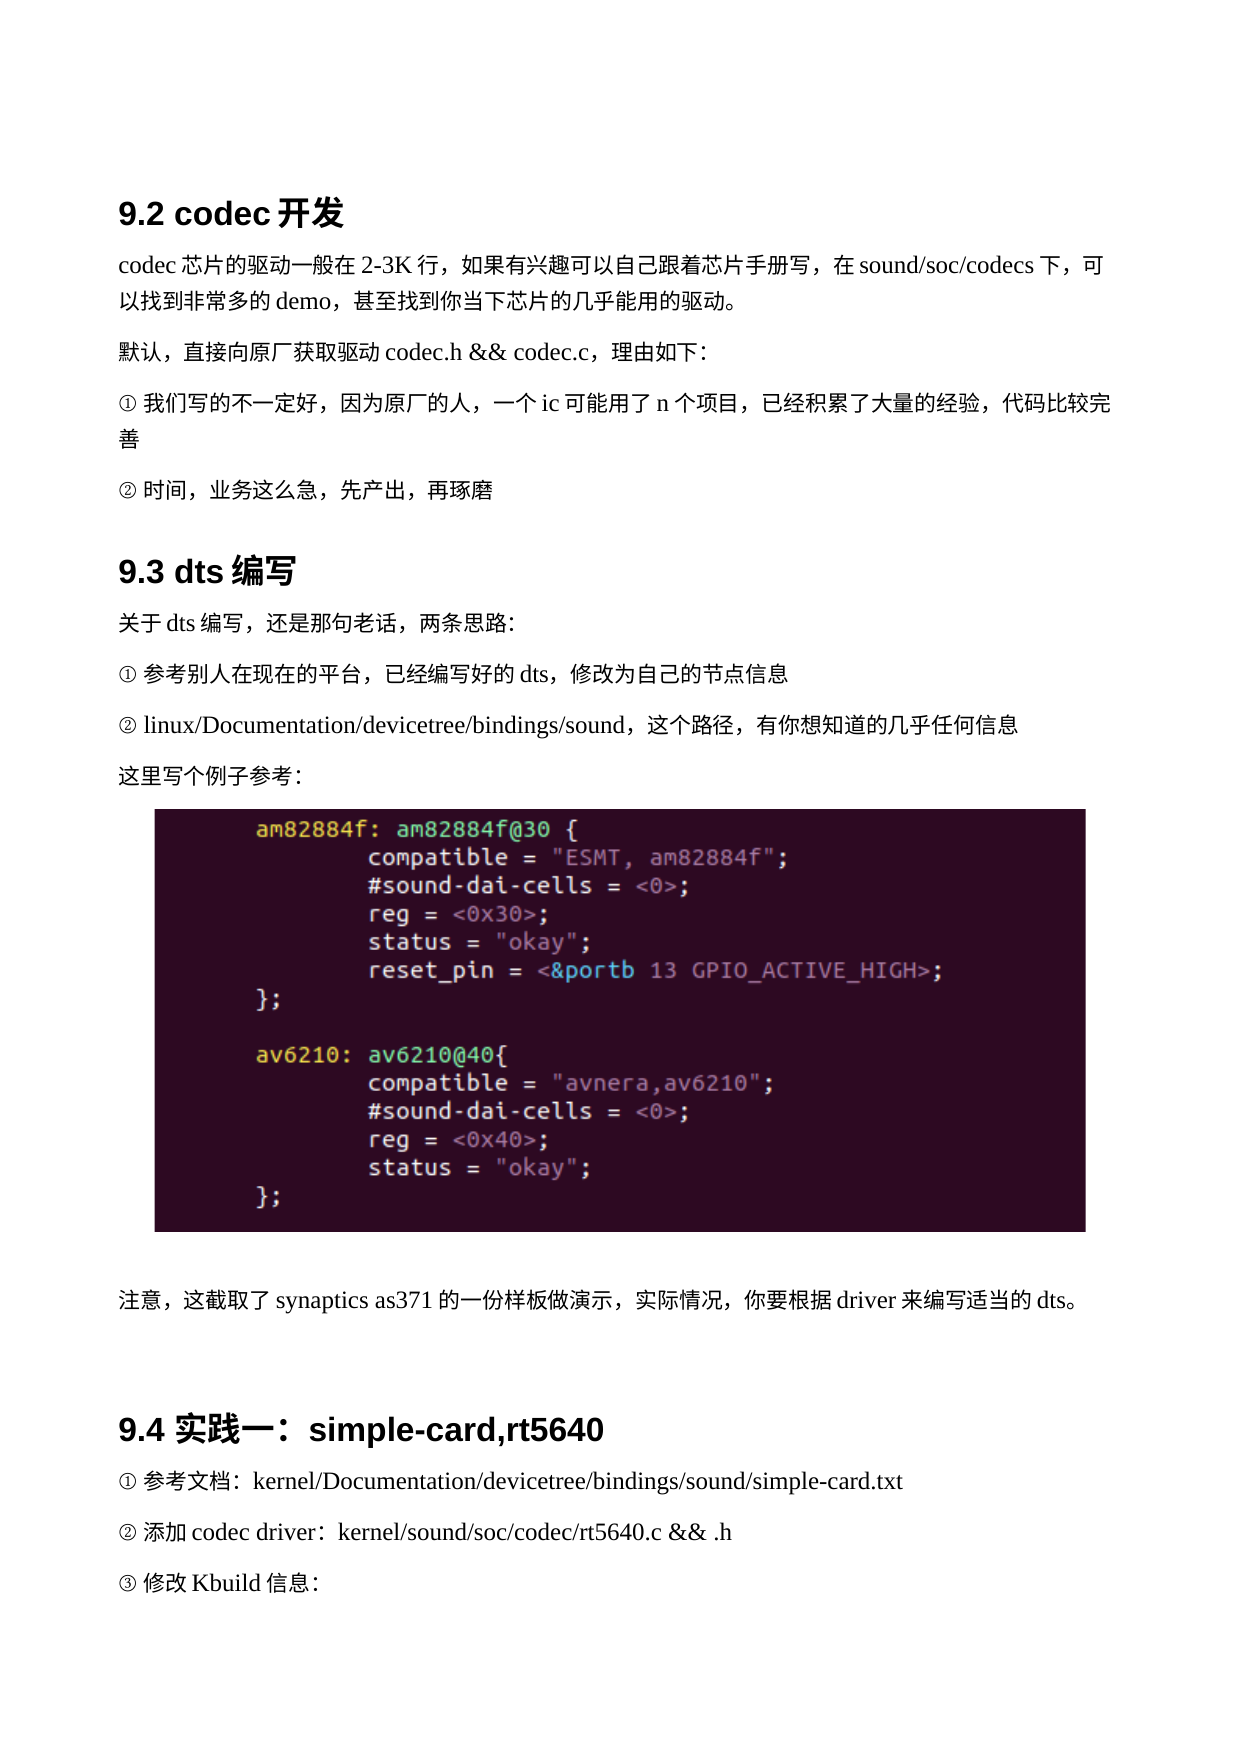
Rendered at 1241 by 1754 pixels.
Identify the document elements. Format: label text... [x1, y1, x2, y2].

text 关于dts编写，还是那句老话，两条思路： [118, 606, 1122, 638]
subtitle 9.2 codec开发 [118, 187, 1122, 235]
text codec芯片的驱动一般在2-3K行，如果有兴趣可以自己跟着芯片手册写，在sound/soc/codecs下，可以找到非常多的demo，甚至找到你当下芯片的几乎能用的驱动。 [118, 248, 1122, 316]
picture [154, 809, 1086, 1232]
text 默认，直接向原厂获取驱动codec.h && codec.c，理由如下： [118, 335, 1122, 367]
subtitle 9.3 dts编写 [118, 545, 1122, 593]
text ① 我们写的不一定好，因为原厂的人，一个ic可能用了n个项目，已经积累了大量的经验，代码比较完善 [118, 386, 1122, 454]
text ① 参考别人在现在的平台，已经编写好的dts，修改为自己的节点信息 [118, 657, 1122, 688]
text 注意，这截取了synaptics as371的一份样板做演示，实际情况，你要根据driver来编写适当的dts。 [118, 1283, 1122, 1315]
text ② 添加codec driver：kernel/sound/soc/codec/rt5640.c && .h [118, 1515, 1122, 1546]
text ② 时间，业务这么急，先产出，再琢磨 [118, 473, 1122, 505]
text ① 参考文档：kernel/Documentation/devicetree/bindings/sound/simple-card.txt [118, 1464, 1122, 1496]
text ② linux/Documentation/devicetree/bindings/sound，这个路径，有你想知道的几乎任何信息 [118, 708, 1122, 739]
text 这里写个例子参考： [118, 759, 1122, 790]
text ③ 修改Kbuild信息： [118, 1566, 1122, 1597]
subtitle 9.4 实践一：simple-card,rt5640 [118, 1403, 1122, 1451]
